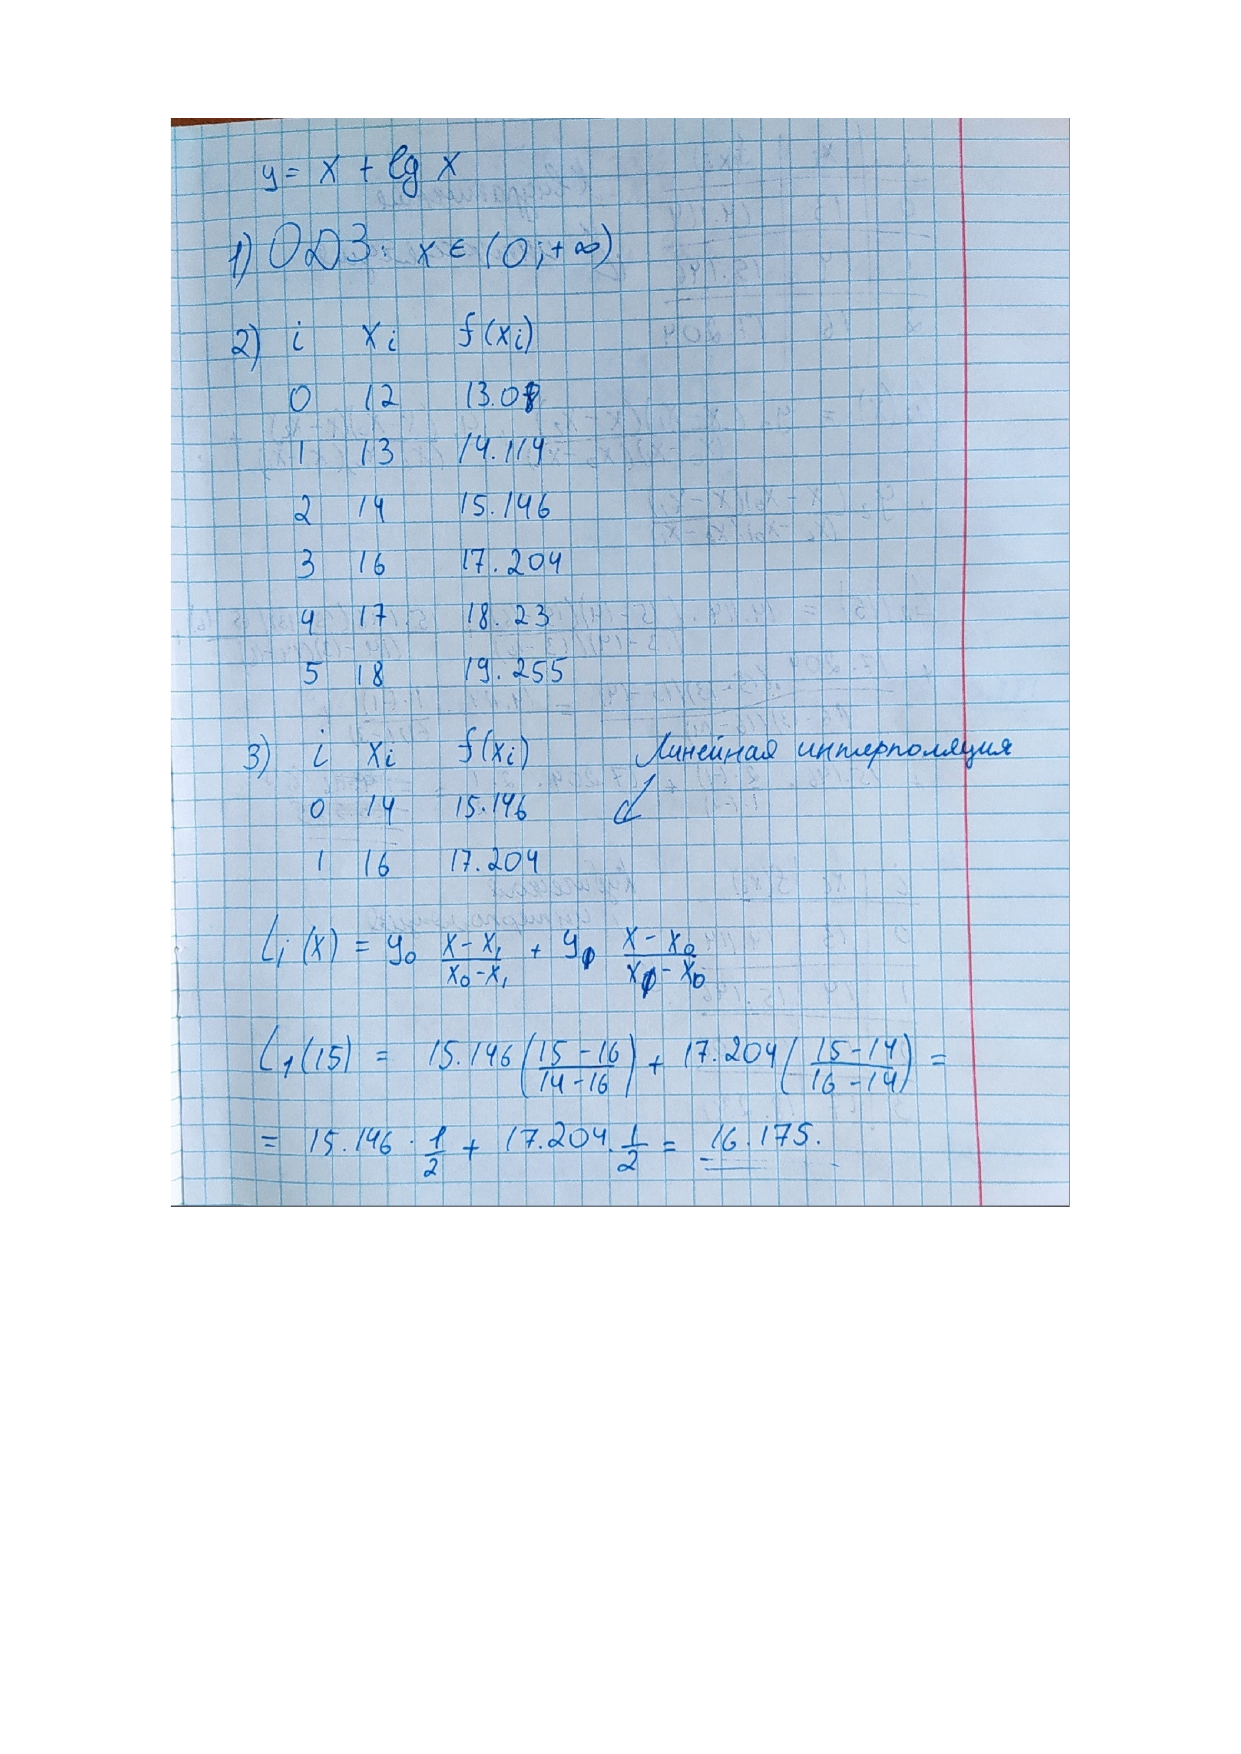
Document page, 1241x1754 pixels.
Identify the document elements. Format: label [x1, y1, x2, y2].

picture [170, 118, 1070, 1207]
